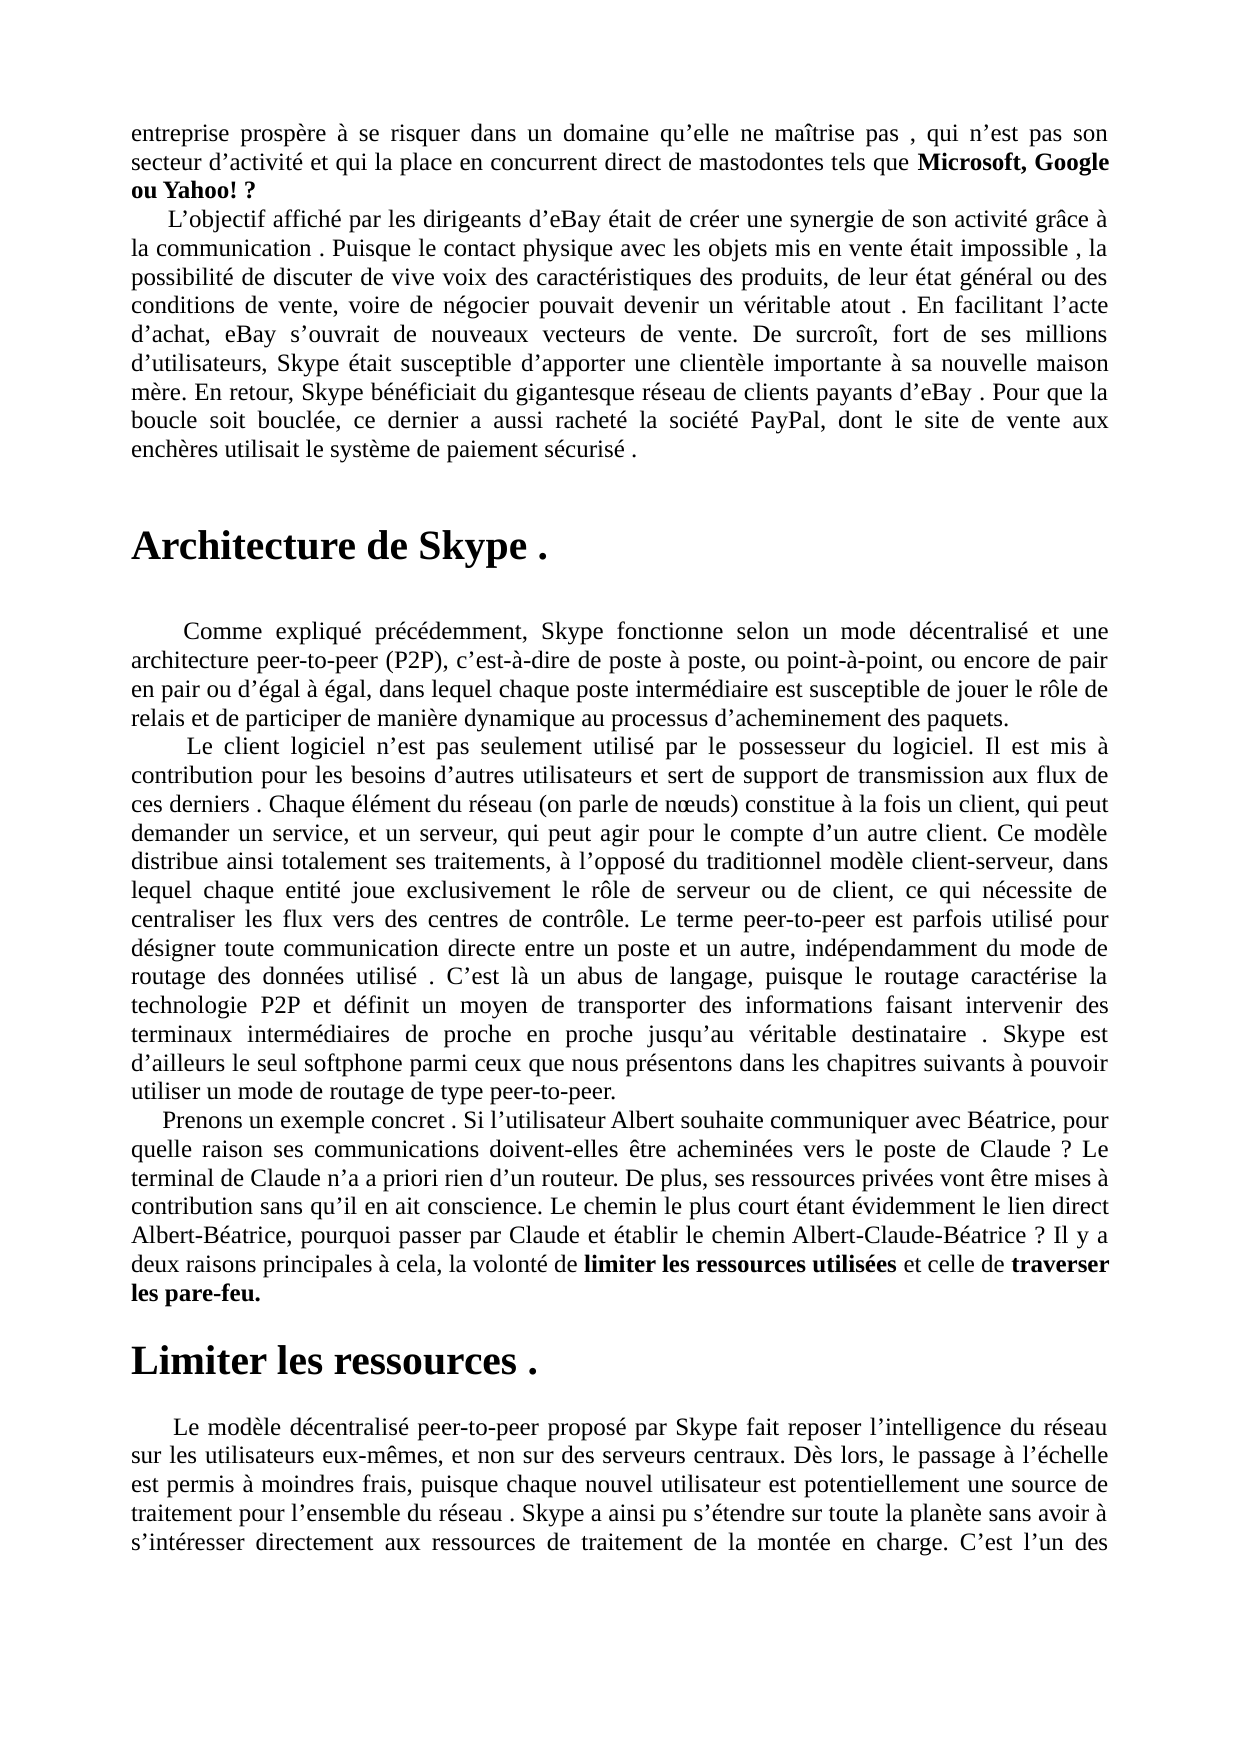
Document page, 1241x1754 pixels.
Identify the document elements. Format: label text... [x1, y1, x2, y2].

text Limiter les ressources . [131, 1335, 1109, 1383]
text L’objectif affiché par les dirigeants d’eBay était de créer une synergie de son activité grâce à la communication . Puisque le contact physique avec les objets mis en vente était impossible , la possibilité de discuter de vive voix des caractéristiques des produits, de leur état général ou des conditions de vente, voire de négocier pouvait devenir un véritable atout . En facilitant l’acte d’achat, eBay s’ouvrait de nouveaux vecteurs de vente. De surcroît, fort de ses millions d’utilisateurs, Skype était susceptible d’apporter une clientèle importante à sa nouvelle maison mère. En retour, Skype bénéficiait du gigantesque réseau de clients payants d’eBay . Pour que la boucle soit bouclée, ce dernier a aussi racheté la société PayPal, dont le site de vente aux enchères utilisait le système de paiement sécurisé . [131, 204, 1109, 463]
text Architecture de Skype . [131, 521, 1109, 568]
text Prenons un exemple concret . Si l’utilisateur Albert souhaite communiquer avec Béatrice, pour quelle raison ses communications doivent-elles être acheminées vers le poste de Claude ? Le terminal de Claude n’a a priori rien d’un routeur. De plus, ses ressources privées vont être mises à contribution sans qu’il en ait conscience. Le chemin le plus court étant évidemment le lien direct Albert-Béatrice, pourquoi passer par Claude et établir le chemin Albert-Claude-Béatrice ? Il y a deux raisons principales à cela, la volonté de limiter les ressources utilisées et celle de traverser les pare-feu. [131, 1105, 1109, 1306]
text entreprise prospère à se risquer dans un domaine qu’elle ne maîtrise pas , qui n’est pas son secteur d’activité et qui la place en concurrent direct de mastodontes tels que Microsoft, Google ou Yahoo! ? [131, 118, 1109, 204]
text Comme expliqué précédemment, Skype fonctionne selon un mode décentralisé et une architecture peer-to-peer (P2P), c’est-à-dire de poste à poste, ou point-à-point, ou encore de pair en pair ou d’égal à égal, dans lequel chaque poste intermédiaire est susceptible de jouer le rôle de relais et de participer de manière dynamique au processus d’acheminement des paquets. [131, 616, 1109, 731]
text Le modèle décentralisé peer-to-peer proposé par Skype fait reposer l’intelligence du réseau sur les utilisateurs eux-mêmes, et non sur des serveurs centraux. Dès lors, le passage à l’échelle est permis à moindres frais, puisque chaque nouvel utilisateur est potentiellement une source de traitement pour l’ensemble du réseau . Skype a ainsi pu s’étendre sur toute la planète sans avoir à s’intéresser directement aux ressources de traitement de la montée en charge. C’est l’un des [131, 1412, 1109, 1556]
text Le client logiciel n’est pas seulement utilisé par le possesseur du logiciel. Il est mis à contribution pour les besoins d’autres utilisateurs et sert de support de transmission aux flux de ces derniers . Chaque élément du réseau (on parle de nœuds) constitue à la fois un client, qui peut demander un service, et un serveur, qui peut agir pour le compte d’un autre client. Ce modèle distribue ainsi totalement ses traitements, à l’opposé du traditionnel modèle client-serveur, dans lequel chaque entité joue exclusivement le rôle de serveur ou de client, ce qui nécessite de centraliser les flux vers des centres de contrôle. Le terme peer-to-peer est parfois utilisé pour désigner toute communication directe entre un poste et un autre, indépendamment du mode de routage des données utilisé . C’est là un abus de langage, puisque le routage caractérise la technologie P2P et définit un moyen de transporter des informations faisant intervenir des terminaux intermédiaires de proche en proche jusqu’au véritable destinataire . Skype est d’ailleurs le seul softphone parmi ceux que nous présentons dans les chapitres suivants à pouvoir utiliser un mode de routage de type peer-to-peer. [131, 731, 1109, 1105]
